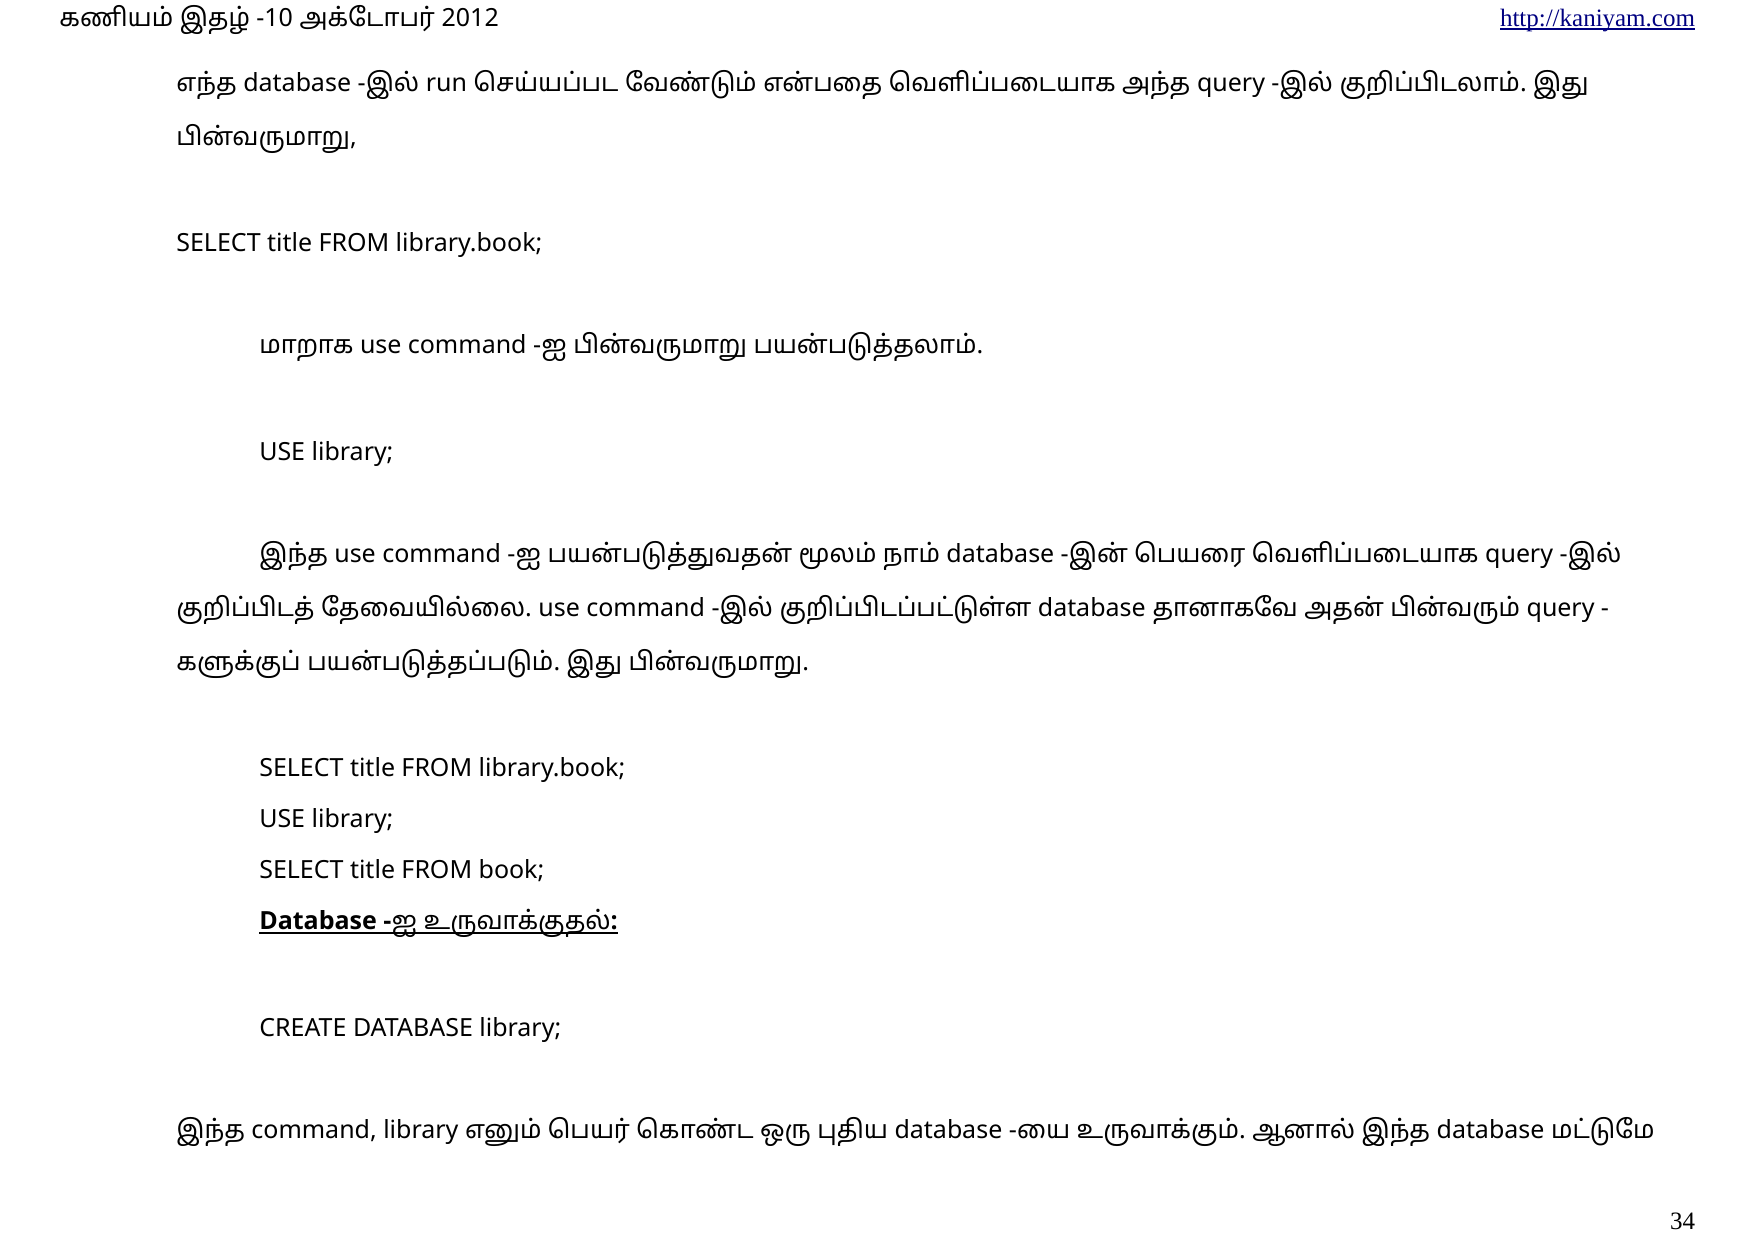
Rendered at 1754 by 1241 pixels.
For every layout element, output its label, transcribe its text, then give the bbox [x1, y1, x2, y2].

text Database -ஐ உருவாக்குதல்: [176, 903, 1695, 940]
text USE library; [176, 801, 1695, 835]
text எந்த database -இல் run செய்யப்பட வேண்டும் என்பதை வெளிப்படையாக அந்த query -இல் குறிப்பிடலாம். இது பின்வருமாறு, [176, 64, 1695, 155]
text SELECT title FROM book; [176, 852, 1695, 886]
text SELECT title FROM library.book; [176, 750, 1695, 784]
text இந்த use command -ஐ பயன்படுத்துவதன் மூலம் நாம் database -இன் பெயரை வெளிப்படையாக query -இல் குறிப்பிடத் தேவையில்லை. use command -இல் குறிப்பிடப்பட்டுள்ள database தானாகவே அதன் பின்வரும் query -களுக்குப் பயன்படுத்தப்படும். இது பின்வருமாறு. [176, 535, 1695, 680]
text USE library; [176, 433, 1695, 467]
text SELECT title FROM library.book; [176, 174, 1695, 259]
text மாறாக use command -ஐ பின்வருமாறு பயன்படுத்தலாம். [176, 327, 1695, 364]
text CREATE DATABASE library; [176, 1009, 1695, 1043]
text இந்த command, library எனும் பெயர் கொண்ட ஒரு புதிய database -யை உருவாக்கும். ஆனால் இந்த database மட்டுமே [176, 1060, 1695, 1148]
